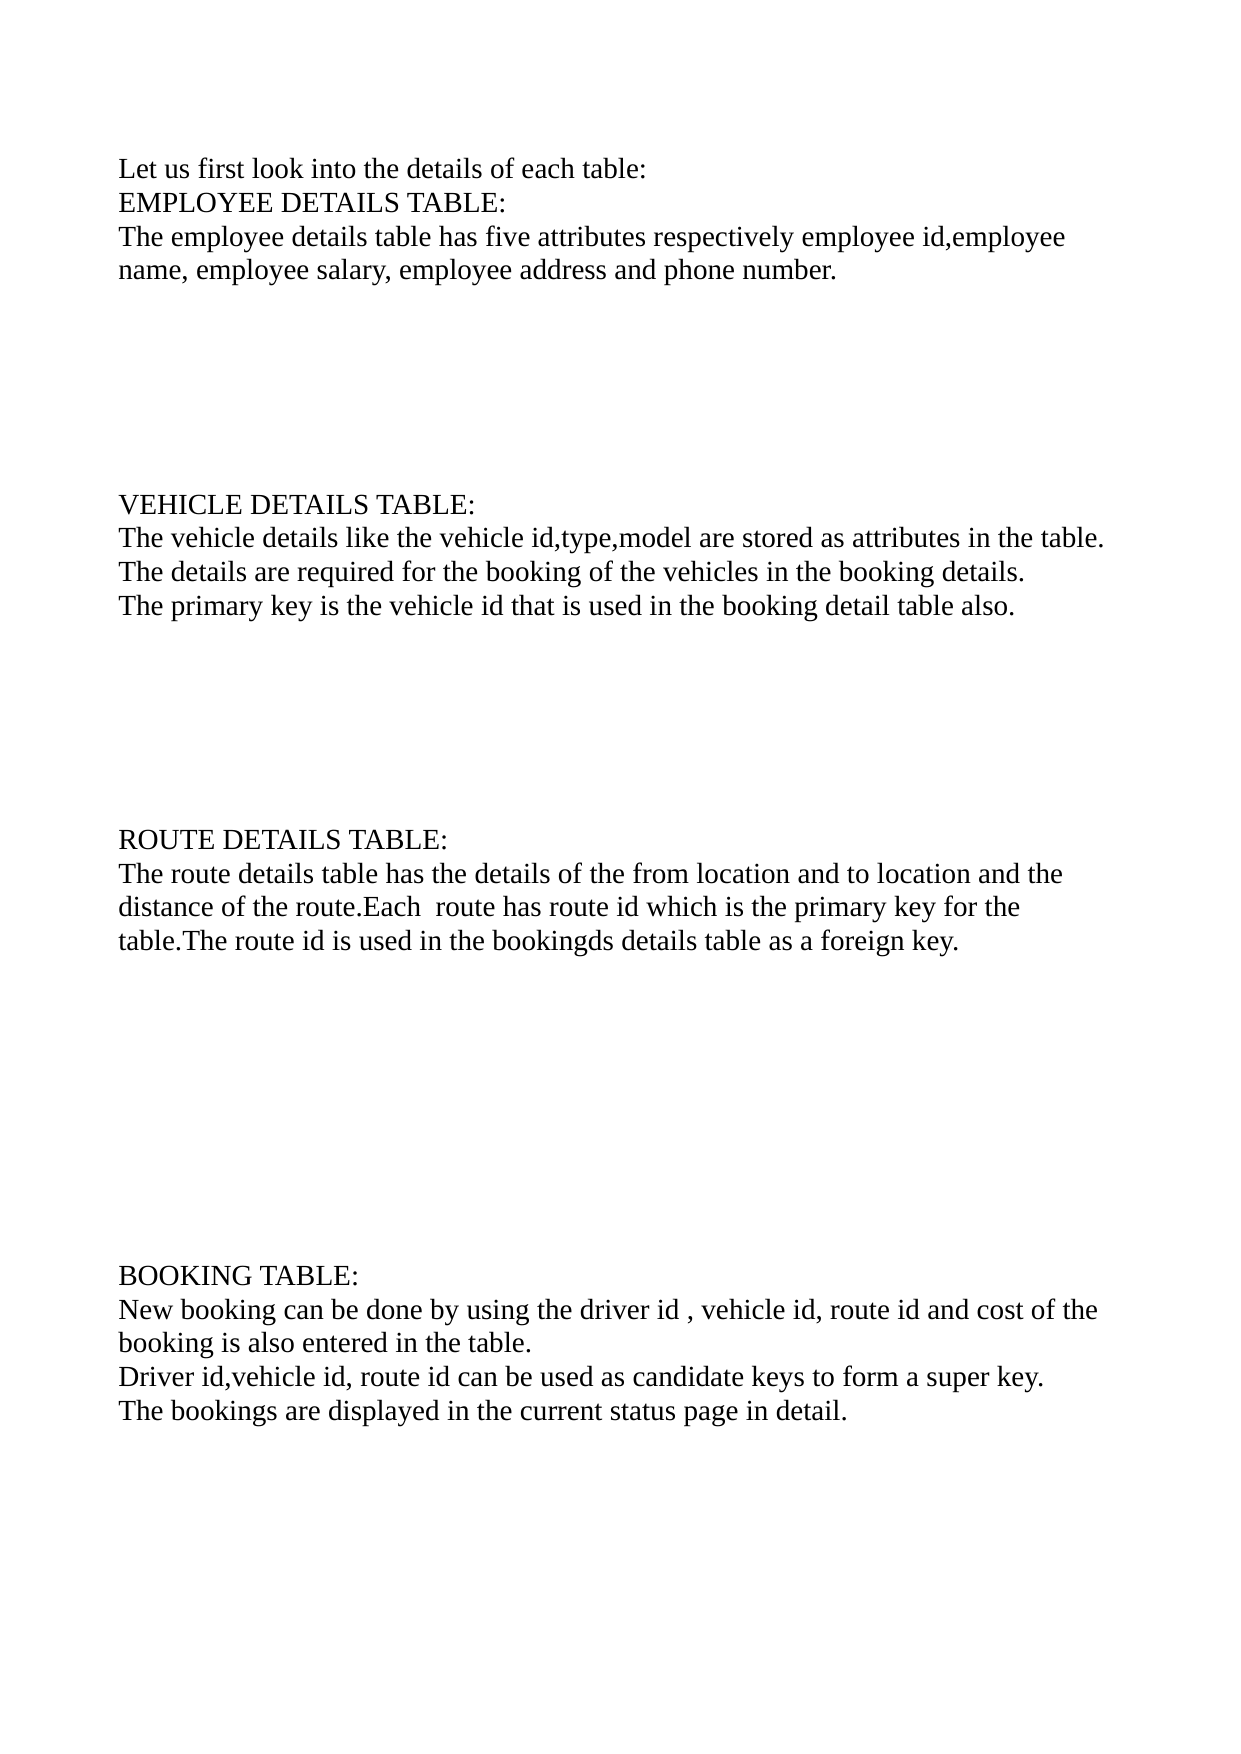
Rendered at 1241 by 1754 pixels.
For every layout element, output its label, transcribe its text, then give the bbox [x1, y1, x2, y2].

text The primary key is the vehicle id that is used in the booking detail table also. [118, 588, 1122, 621]
text The vehicle details like the vehicle id,type,model are stored as attributes in the table. [118, 521, 1122, 554]
text VEHICLE DETAILS TABLE: [118, 487, 1122, 521]
text The route details table has the details of the from location and to location and the distance of the route.Each route has route id which is the primary key for the table.The route id is used in the bookingds details table as a foreign key. [118, 856, 1122, 957]
text Driver id,vehicle id, route id can be used as candidate keys to form a super key. [118, 1359, 1122, 1393]
text The details are required for the booking of the vehicles in the booking details. [118, 554, 1122, 588]
text New booking can be done by using the driver id , vehicle id, route id and cost of the booking is also entered in the table. [118, 1292, 1122, 1359]
text The bookings are displayed in the current status page in detail. [118, 1393, 1122, 1426]
text EMPLOYEE DETAILS TABLE: [118, 185, 1122, 219]
text ROUTE DETAILS TABLE: [118, 822, 1122, 856]
text The employee details table has five attributes respectively employee id,employee name, employee salary, employee address and phone number. [118, 219, 1122, 286]
text BOOKING TABLE: [118, 1258, 1122, 1292]
text Let us first look into the details of each table: [118, 152, 1122, 185]
